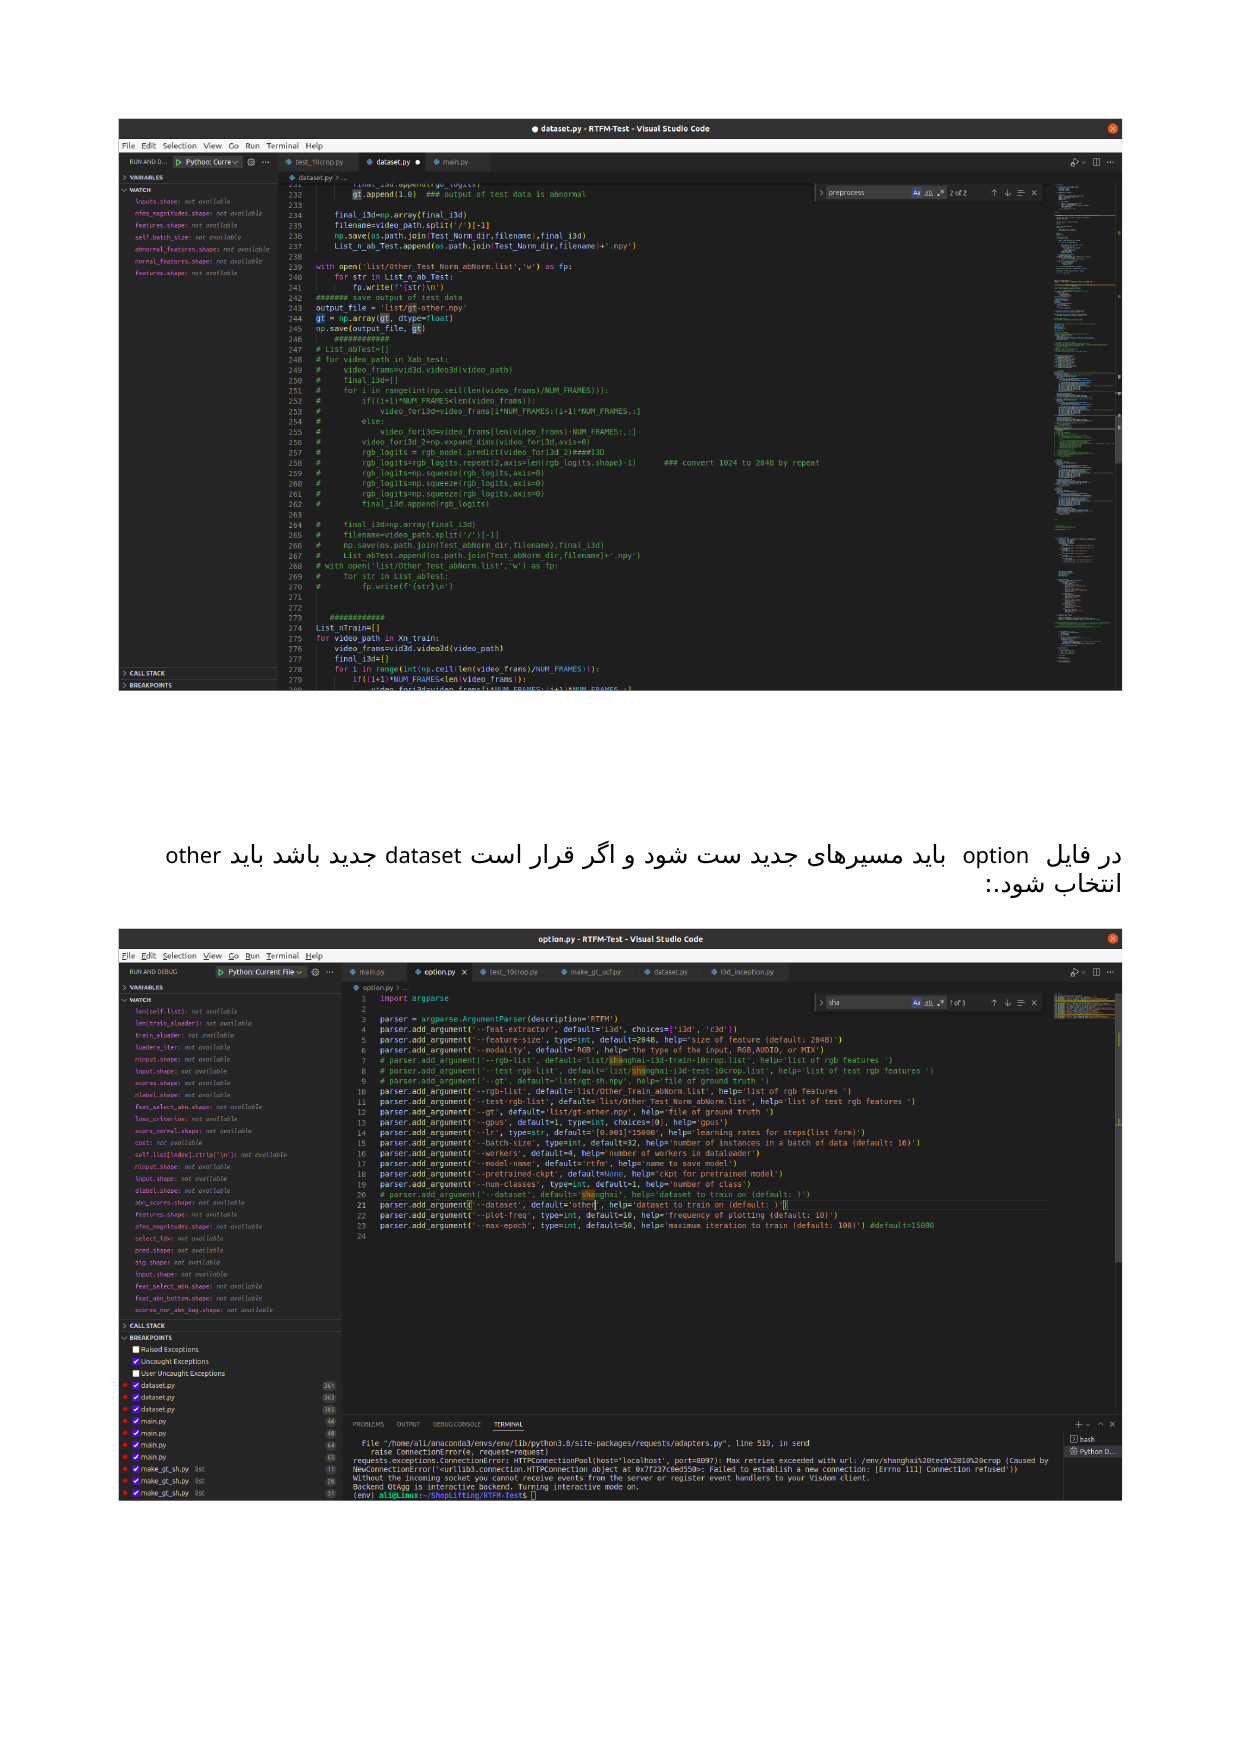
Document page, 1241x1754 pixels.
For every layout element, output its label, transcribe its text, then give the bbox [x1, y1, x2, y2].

picture [118, 118, 1123, 691]
text در فایل option باید مسیرهای جدید ست شود و اگر قرار است dataset جدید باشد باید other انتخاب شود.: [118, 839, 1122, 898]
picture [118, 928, 1123, 1501]
